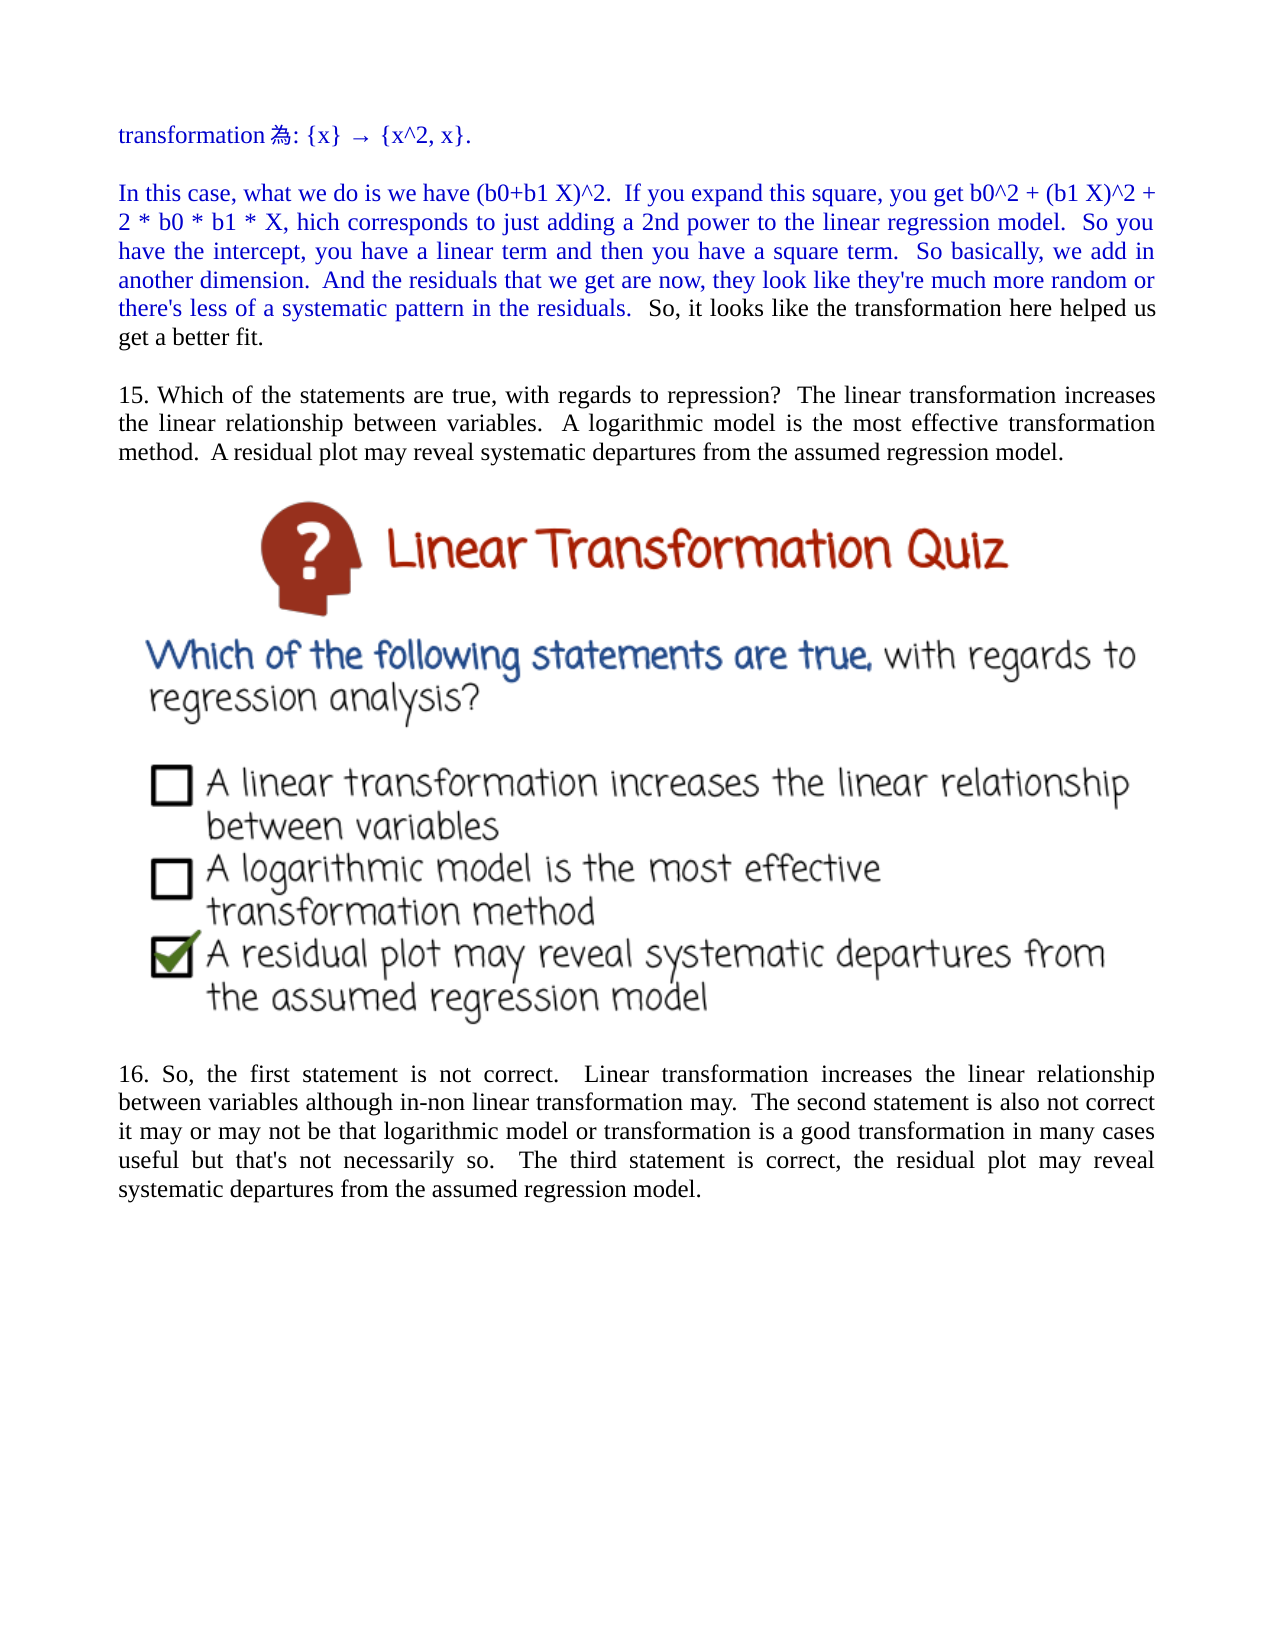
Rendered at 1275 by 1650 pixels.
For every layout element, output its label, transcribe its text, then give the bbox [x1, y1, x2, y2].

text 16. So, the first statement is not correct. Linear transformation increases the linear relationship between variables although in-non linear transformation may. The second statement is also not correct it may or may not be that logarithmic model or transformation is a good transformation in many cases useful but that's not necessarily so. The third statement is correct, the residual plot may reveal systematic departures from the assumed regression model. [118, 1059, 1157, 1202]
picture [118, 494, 1157, 1030]
text In this case, what we do is we have (b0+b1 X)^2. If you expand this square, you get b0^2 + (b1 X)^2 + 2 * b0 * b1 * X, hich corresponds to just adding a 2nd power to the linear regression model. So you have the intercept, you have a linear term and then you have a square term. So basically, we add in another dimension. And the residuals that we get are now, they look like they're much more random or there's less of a systematic pattern in the residuals. So, it looks like the transformation here helped us get a better fit. [118, 178, 1157, 351]
text 15. Which of the statements are true, with regards to repression? The linear transformation increases the linear relationship between variables. A logarithmic model is the most effective transformation method. A residual plot may reveal systematic departures from the assumed regression model. [118, 380, 1157, 466]
text transformation為: {x} → {x^2, x}. [118, 118, 1157, 150]
